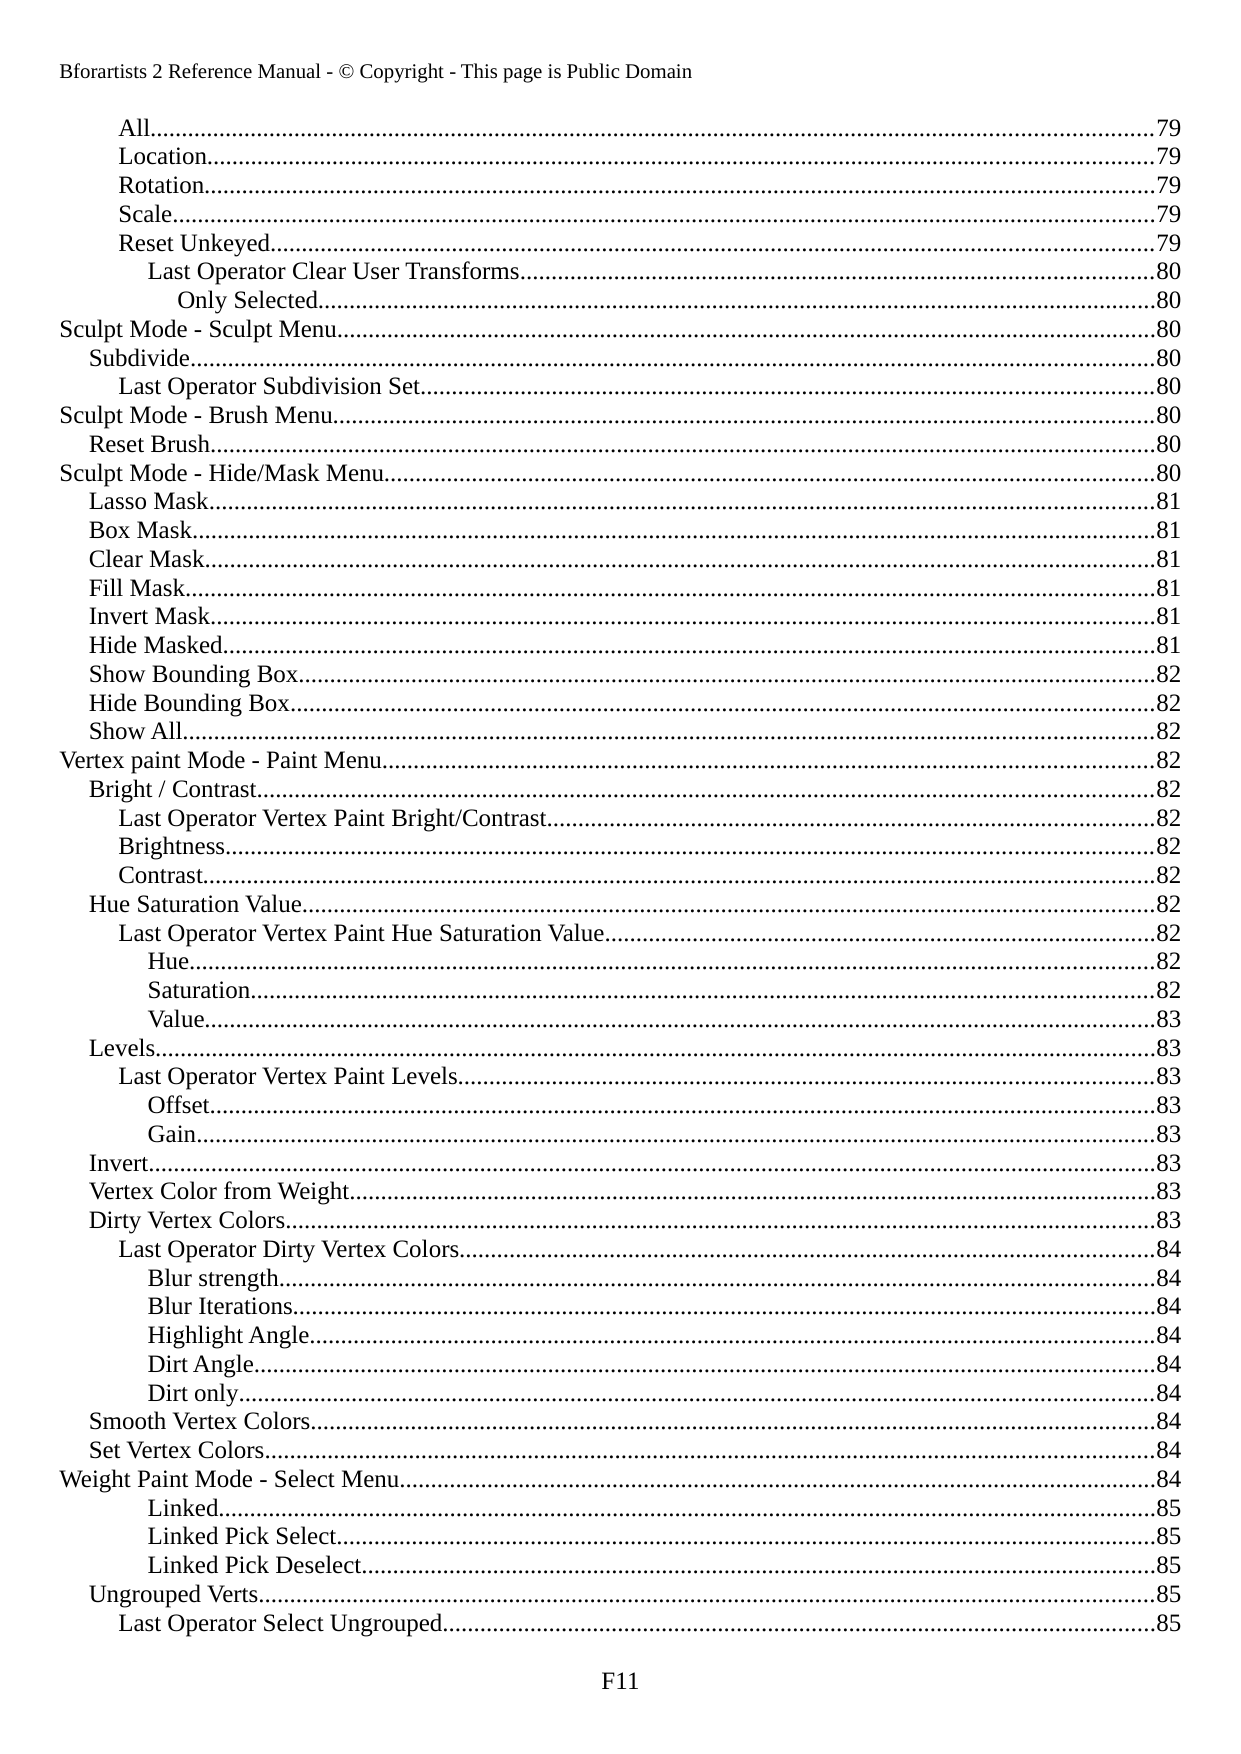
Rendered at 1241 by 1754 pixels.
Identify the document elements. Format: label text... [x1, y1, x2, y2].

text Reset Unkeyed 79 [118, 228, 1181, 256]
text Show All 82 [88, 716, 1181, 745]
text Hide Masked 81 [88, 630, 1181, 659]
text Vertex paint Mode - Paint Menu 82 [59, 745, 1181, 774]
text Brightness 82 [118, 831, 1181, 860]
text Weight Paint Mode - Select Menu 84 [59, 1464, 1181, 1493]
text Dirty Vertex Colors 83 [88, 1205, 1181, 1234]
text Blur strength 84 [147, 1263, 1181, 1291]
text Dirt only 84 [147, 1378, 1181, 1406]
text Rotation 79 [118, 170, 1181, 199]
text Sculpt Mode - Sculpt Menu 80 [59, 314, 1181, 343]
text Invert 83 [88, 1148, 1181, 1176]
text Vertex Color from Weight 83 [88, 1176, 1181, 1205]
text Only Selected 80 [177, 285, 1181, 314]
text Scale 79 [118, 199, 1181, 228]
text Reset Brush 80 [88, 429, 1181, 458]
text Gain 83 [147, 1119, 1181, 1148]
text Last Operator Vertex Paint Bright/Contrast 82 [118, 803, 1181, 831]
text Clear Mask 81 [88, 544, 1181, 573]
text Highlight Angle 84 [147, 1320, 1181, 1349]
text Show Bounding Box 82 [88, 659, 1181, 688]
text Dirt Angle 84 [147, 1349, 1181, 1378]
text Hue Saturation Value 82 [88, 889, 1181, 918]
text All 79 [118, 113, 1181, 141]
text Value 83 [147, 1004, 1181, 1033]
text Sculpt Mode - Brush Menu 80 [59, 400, 1181, 429]
text Fill Mask 81 [88, 573, 1181, 601]
text Last Operator Subdivision Set 80 [118, 371, 1181, 400]
text Linked Pick Select 85 [147, 1521, 1181, 1550]
text Bright / Contrast 82 [88, 774, 1181, 803]
text Saturation 82 [147, 975, 1181, 1004]
text Offset 83 [147, 1090, 1181, 1119]
text Box Mask 81 [88, 515, 1181, 544]
text Smooth Vertex Colors 84 [88, 1406, 1181, 1435]
text Levels 83 [88, 1033, 1181, 1061]
text Linked 85 [147, 1493, 1181, 1521]
text Last Operator Dirty Vertex Colors 84 [118, 1234, 1181, 1263]
text Hide Bounding Box 82 [88, 688, 1181, 716]
text Set Vertex Colors 84 [88, 1435, 1181, 1464]
text Ungrouped Verts 85 [88, 1579, 1181, 1608]
text Last Operator Vertex Paint Levels 83 [118, 1061, 1181, 1090]
text Subdivide 80 [88, 343, 1181, 371]
text Last Operator Clear User Transforms 80 [147, 256, 1181, 285]
text Last Operator Vertex Paint Hue Saturation Value 82 [118, 918, 1181, 946]
text Invert Mask 81 [88, 601, 1181, 630]
text Lasso Mask 81 [88, 486, 1181, 515]
text Blur Iterations 84 [147, 1291, 1181, 1320]
text Sculpt Mode - Hide/Mask Menu 80 [59, 458, 1181, 486]
text Contrast 82 [118, 860, 1181, 889]
text Hue 82 [147, 946, 1181, 975]
text Location 79 [118, 141, 1181, 170]
text Linked Pick Deselect 85 [147, 1550, 1181, 1579]
text Last Operator Select Ungrouped 85 [118, 1608, 1181, 1636]
